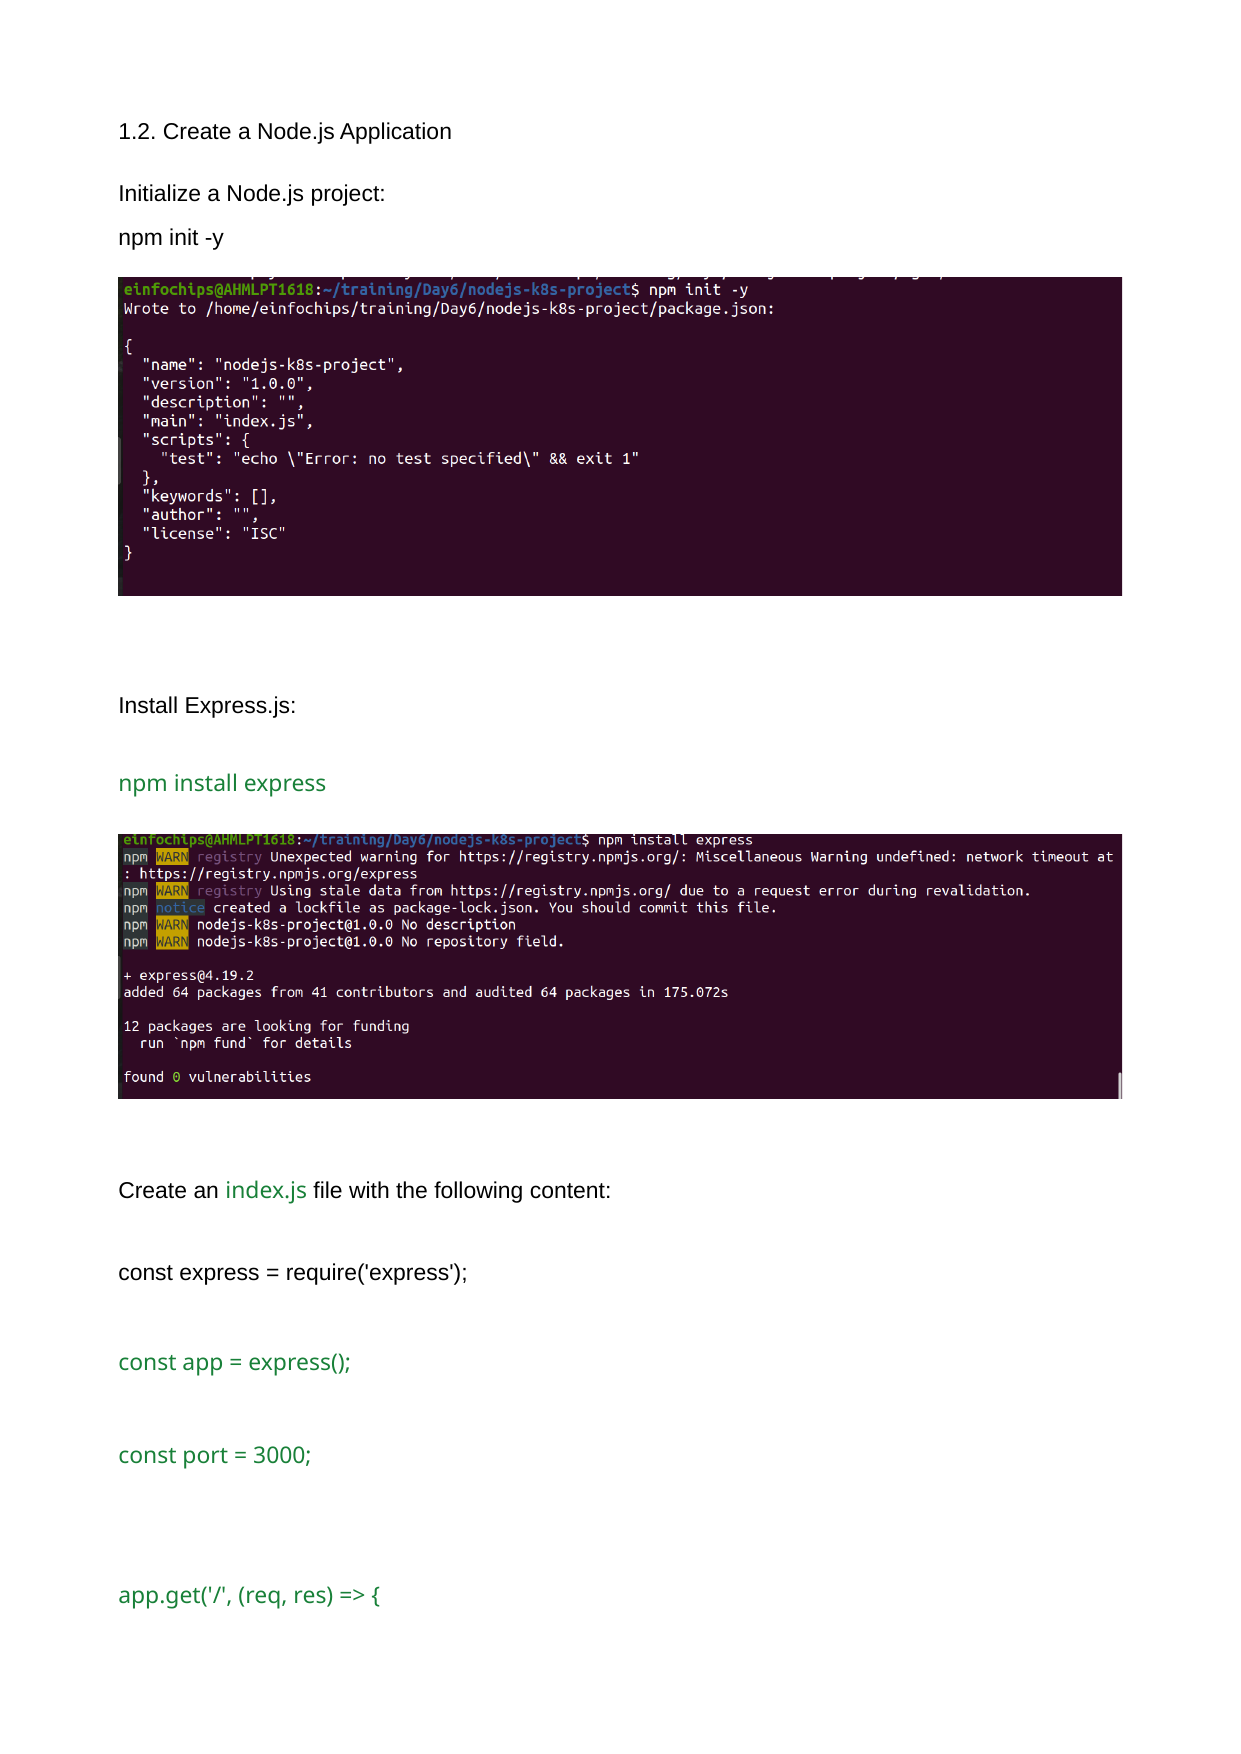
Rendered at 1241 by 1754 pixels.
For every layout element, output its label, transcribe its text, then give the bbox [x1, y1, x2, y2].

text 1.2. Create a Node.js Application [118, 118, 1122, 144]
text const express = require('express'); [118, 1259, 1122, 1285]
text app.get('/', (req, res) => { [118, 1579, 1122, 1611]
text Install Express.js: npm install express [118, 692, 1122, 798]
text const app = express(); [118, 1345, 1122, 1377]
text npm init -y [118, 224, 1122, 251]
text const port = 3000; [118, 1438, 1122, 1470]
picture [118, 834, 1123, 1099]
text Initialize a Node.js project: [118, 179, 1122, 206]
text Create an index.js file with the following content: [118, 1174, 1122, 1234]
picture [118, 277, 1123, 596]
